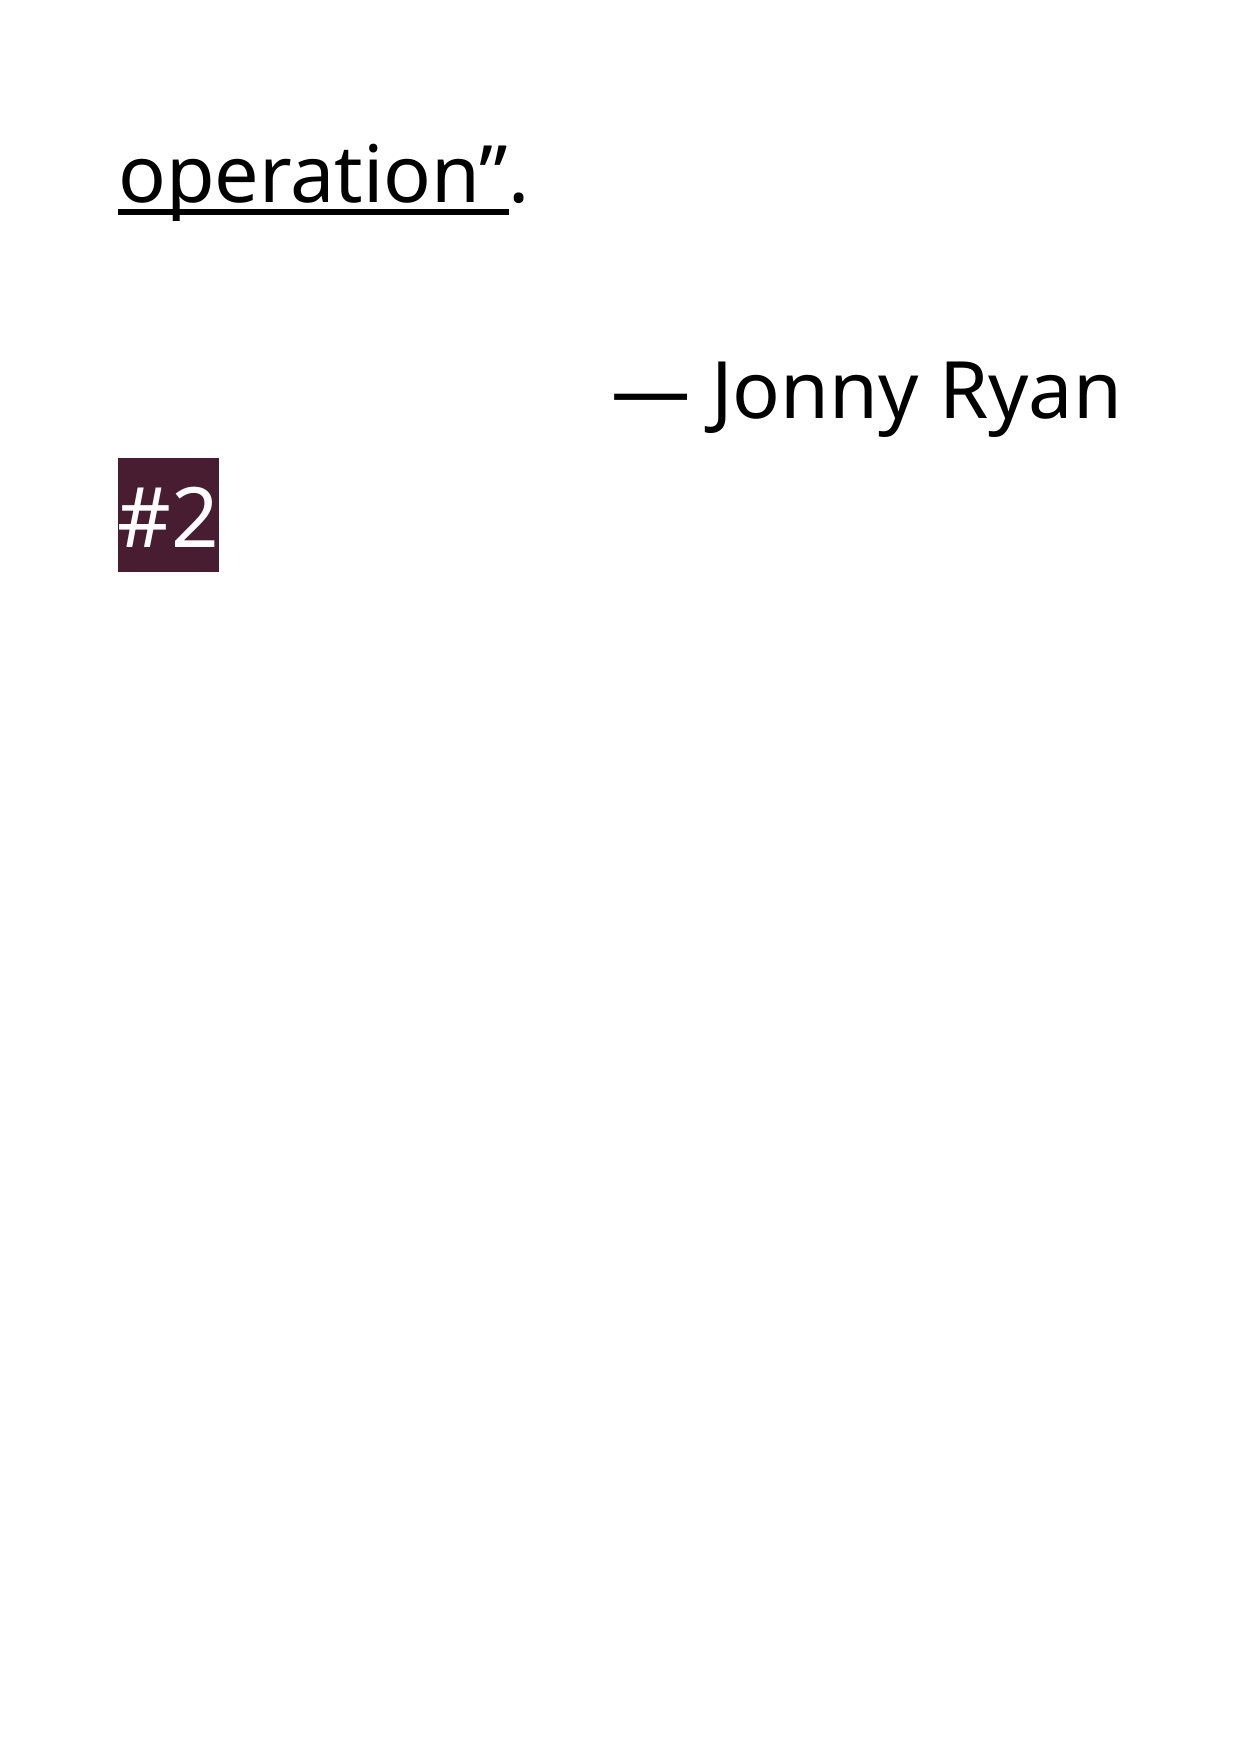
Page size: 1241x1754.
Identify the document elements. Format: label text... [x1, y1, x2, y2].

text — Jonny Ryan [118, 334, 1122, 442]
text operation”. [118, 118, 1122, 226]
